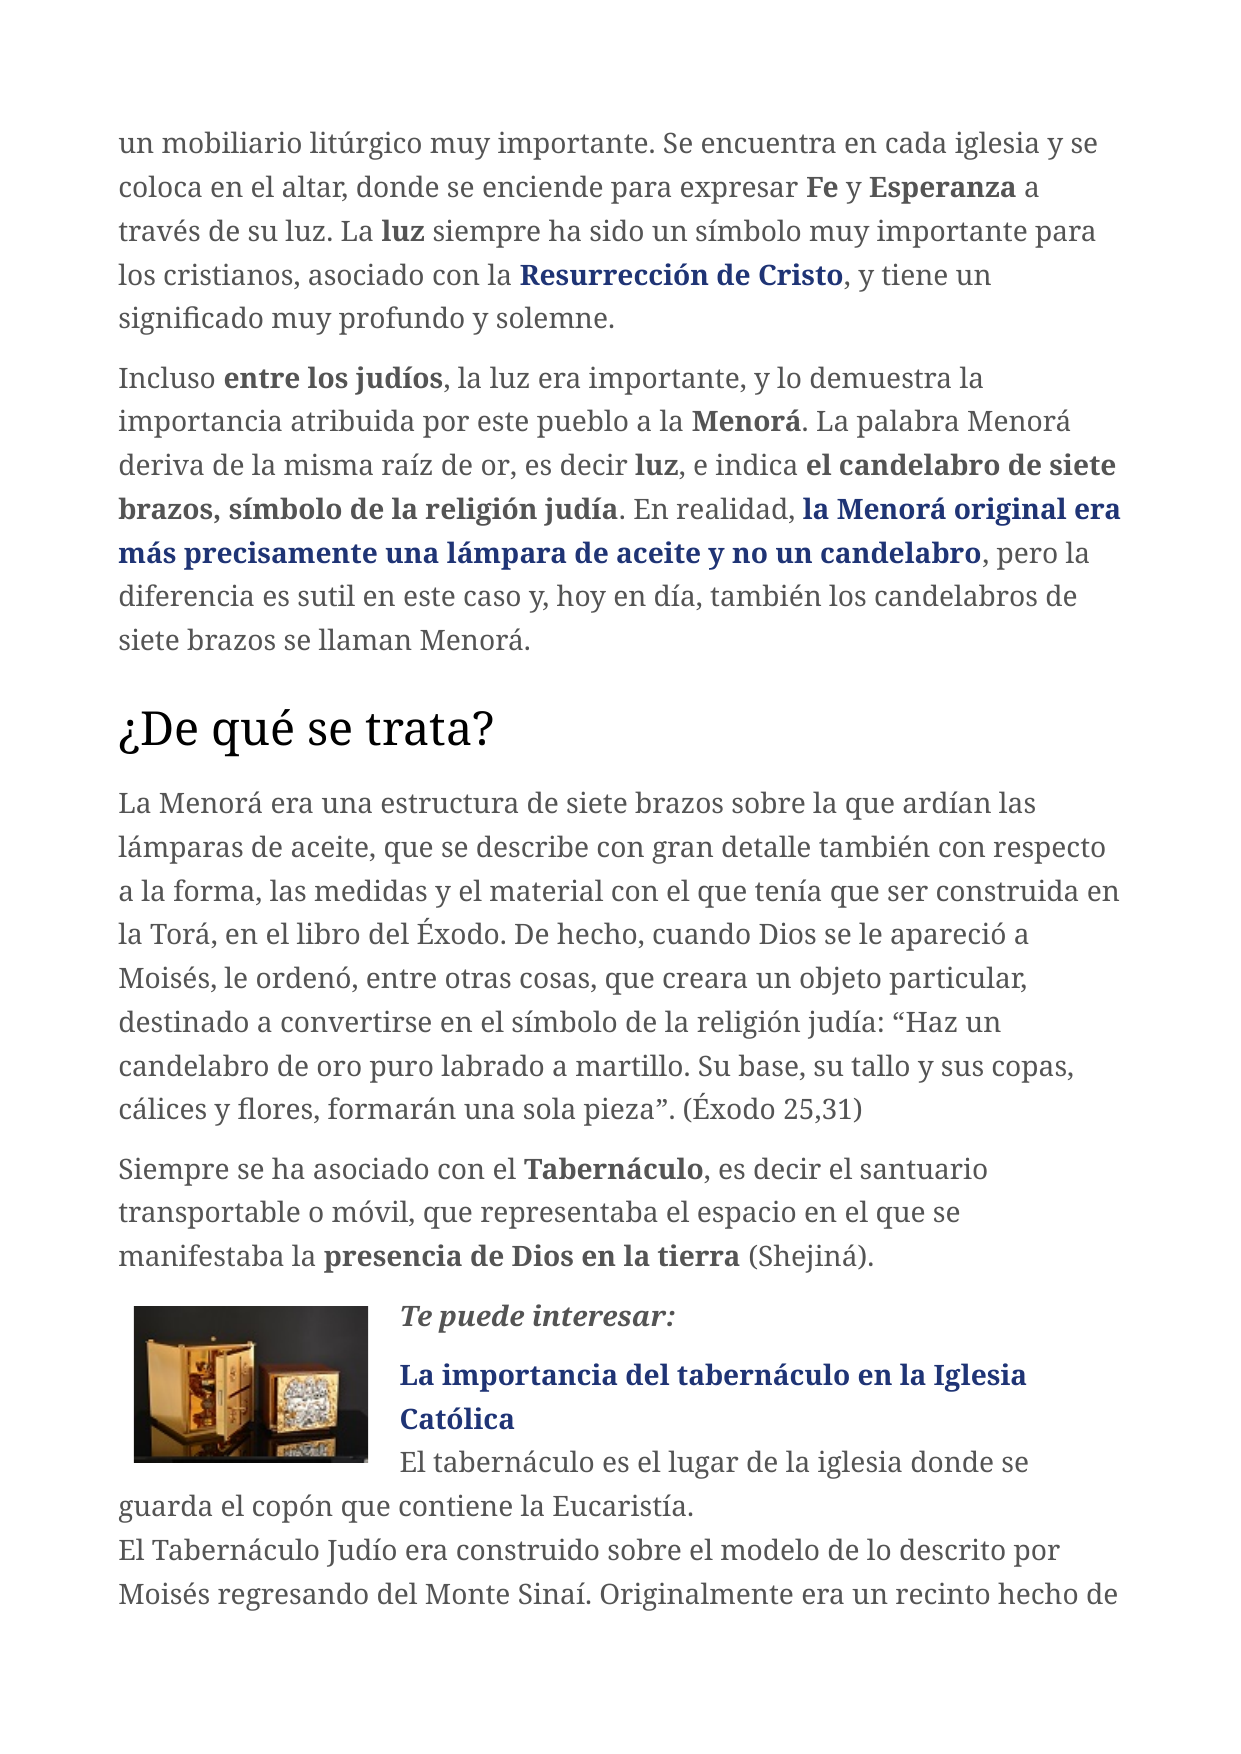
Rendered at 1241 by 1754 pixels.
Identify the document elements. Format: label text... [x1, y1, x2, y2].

text La importancia del tabernáculo en la Iglesia Católica El tabernáculo es el lugar de la iglesia donde se guarda el copón que contiene la Eucaristía. [118, 1350, 1122, 1525]
text Siempre se ha asociado con el Tabernáculo, es decir el santuario transportable o móvil, que representaba el espacio en el que se manifestaba la presencia de Dios en la tierra (Shejiná). [118, 1143, 1122, 1275]
subtitle ¿De qué se trata? [118, 695, 1122, 759]
text La Menorá era una estructura de siete brazos sobre la que ardían las lámparas de aceite, que se describe con gran detalle también con respecto a la forma, las medidas y el material con el que tenía que ser construida en la Torá, en el libro del Éxodo. De hecho, cuando Dios se le apareció a Moisés, le ordenó, entre otras cosas, que creara un objeto particular, destinado a convertirse en el símbolo de la religión judía: “Haz un candelabro de oro puro labrado a martillo. Su base, su tallo y sus copas, cálices y flores, formarán una sola pieza”. (Éxodo 25,31) [118, 778, 1122, 1128]
text Te puede interesar: [118, 1290, 1122, 1334]
text Incluso entre los judíos, la luz era importante, y lo demuestra la importancia atribuida por este pueblo a la Menorá. La palabra Menorá deriva de la misma raíz de or, es decir luz, e indica el candelabro de siete brazos, símbolo de la religión judía. En realidad, la Menorá original era más precisamente una lámpara de aceite y no un candelabro, pero la diferencia es sutil en este caso y, hoy en día, también los candelabros de siete brazos se llaman Menorá. [118, 352, 1122, 659]
picture [133, 1306, 369, 1463]
text un mobiliario litúrgico muy importante. Se encuentra en cada iglesia y se coloca en el altar, donde se enciende para expresar Fe y Esperanza a través de su luz. La luz siempre ha sido un símbolo muy importante para los cristianos, asociado con la Resurrección de Cristo, y tiene un significado muy profundo y solemne. [118, 118, 1122, 337]
text El Tabernáculo Judío era construido sobre el modelo de lo descrito por Moisés regresando del Monte Sinaí. Originalmente era un recinto hecho de [118, 1525, 1122, 1612]
